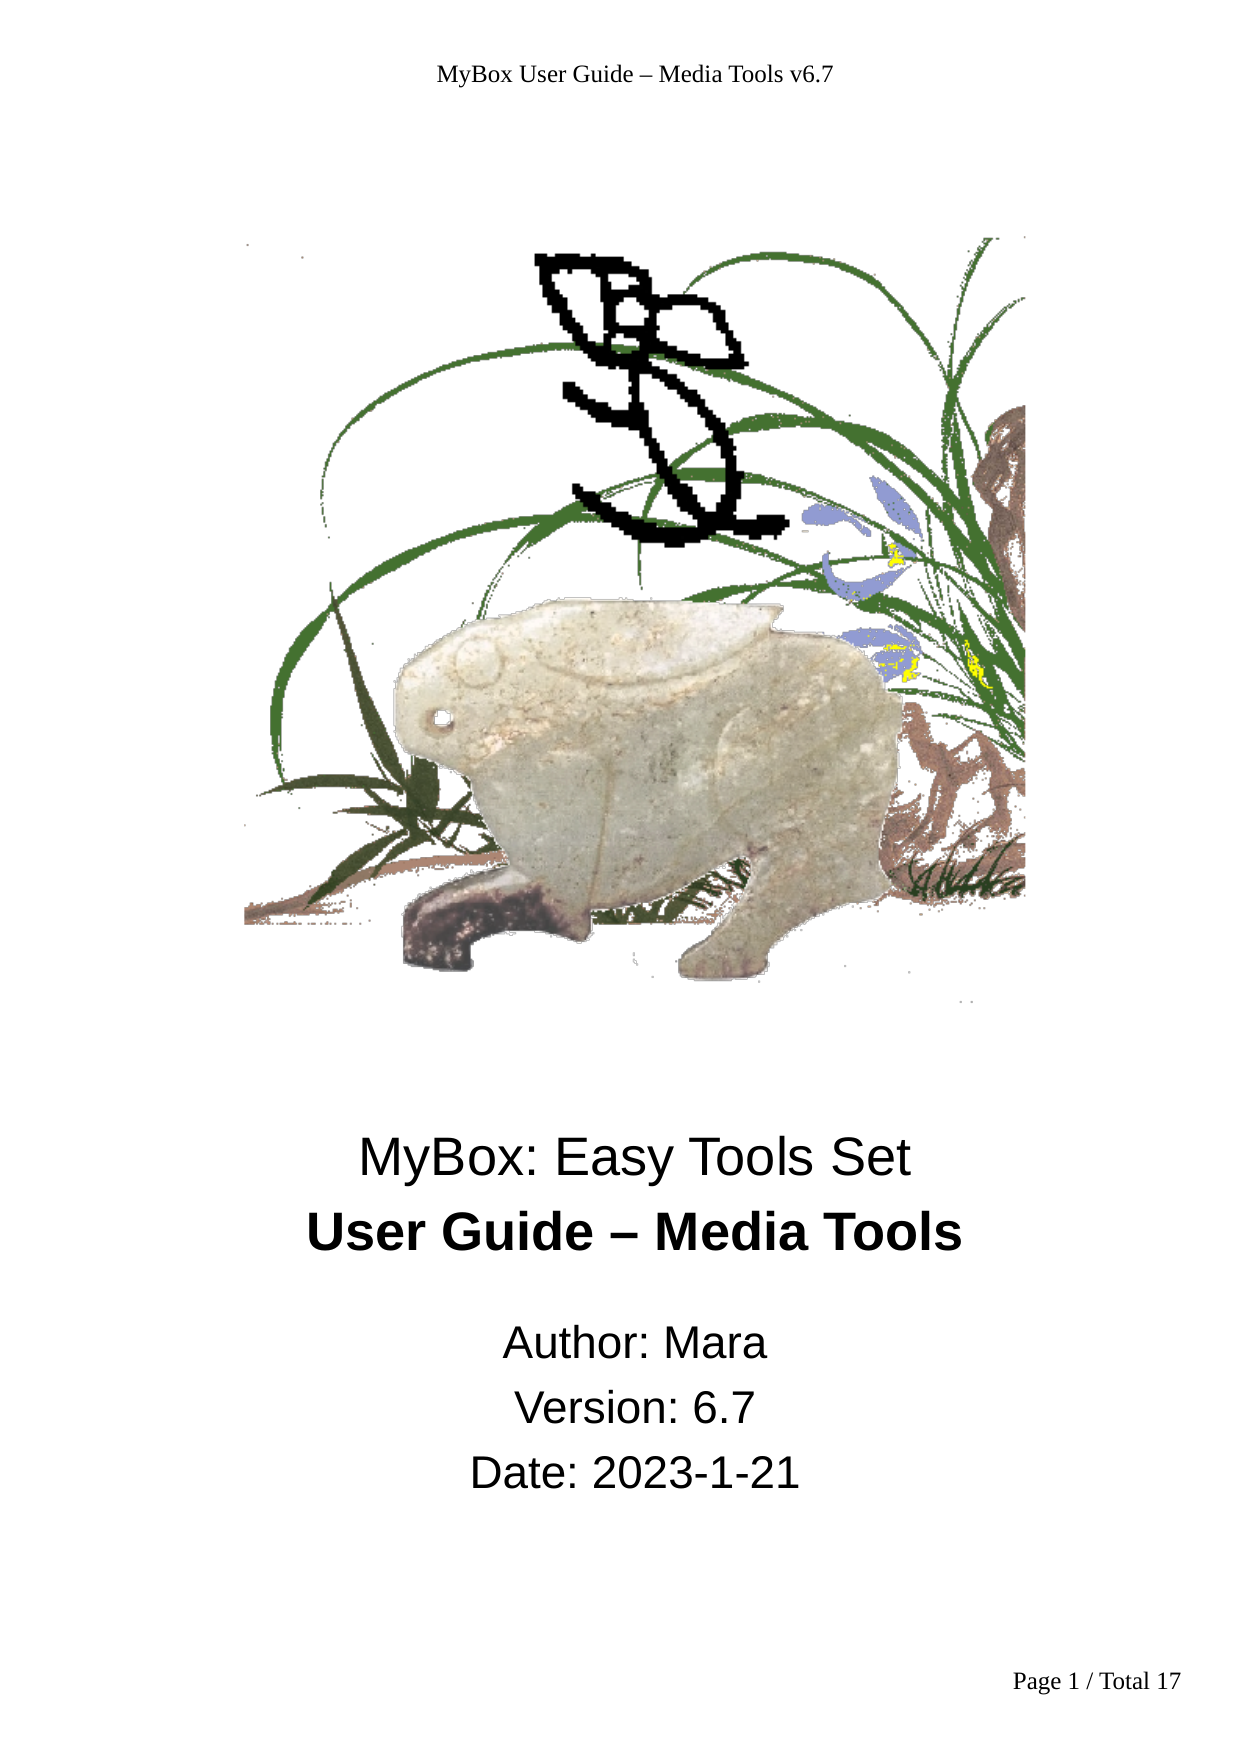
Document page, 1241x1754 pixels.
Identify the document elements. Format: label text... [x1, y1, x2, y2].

text Date: 2023-1-21 [88, 1446, 1181, 1499]
subtitle MyBox: Easy Tools Set [88, 1125, 1181, 1187]
text User Guide – Media Tools [88, 1199, 1181, 1262]
text Author: Mara [88, 1316, 1181, 1368]
picture [244, 232, 1026, 1014]
text Version: 6.7 [88, 1381, 1181, 1433]
